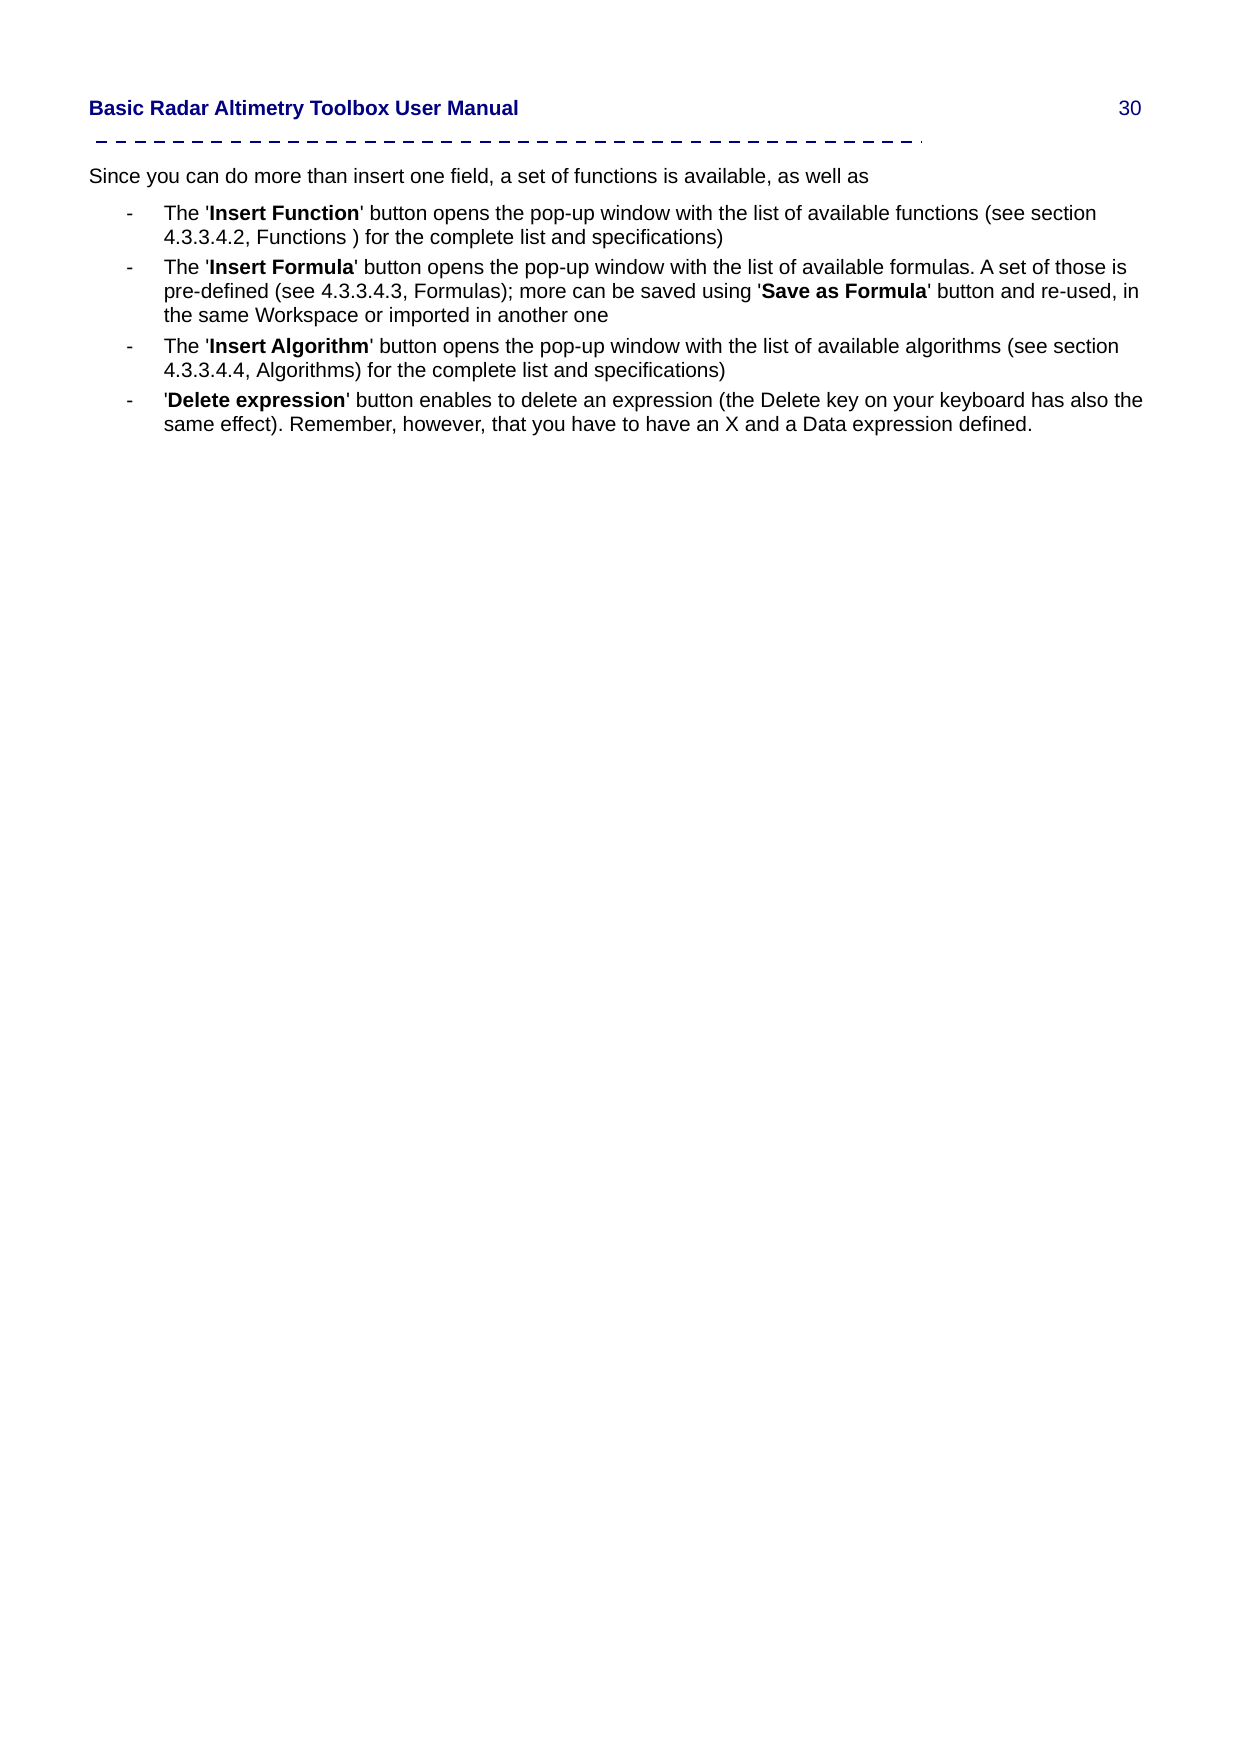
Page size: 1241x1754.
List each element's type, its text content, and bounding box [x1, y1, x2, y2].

list 'Delete expression' button enables to delete an expression (the Delete key on your keyboard has also the same effect). Remember, however, that you have to have an X and a Data expression defined. [126, 388, 1152, 436]
list The 'Insert Formula' button opens the pop-up window with the list of available formulas. A set of those is pre-defined (see 4.3.3.4.3, Formulas); more can be saved using 'Save as Formula' button and re-used, in the same Workspace or imported in another one [126, 255, 1152, 327]
list The 'Insert Algorithm' button opens the pop-up window with the list of available algorithms (see section 4.3.3.4.4, Algorithms) for the complete list and specifications) [126, 333, 1152, 381]
list The 'Insert Function' button opens the pop-up window with the list of available functions (see section 4.3.3.4.2, Functions ) for the complete list and specifications) [126, 201, 1152, 249]
text Since you can do more than insert one field, a set of functions is available, as well as [88, 164, 1152, 188]
